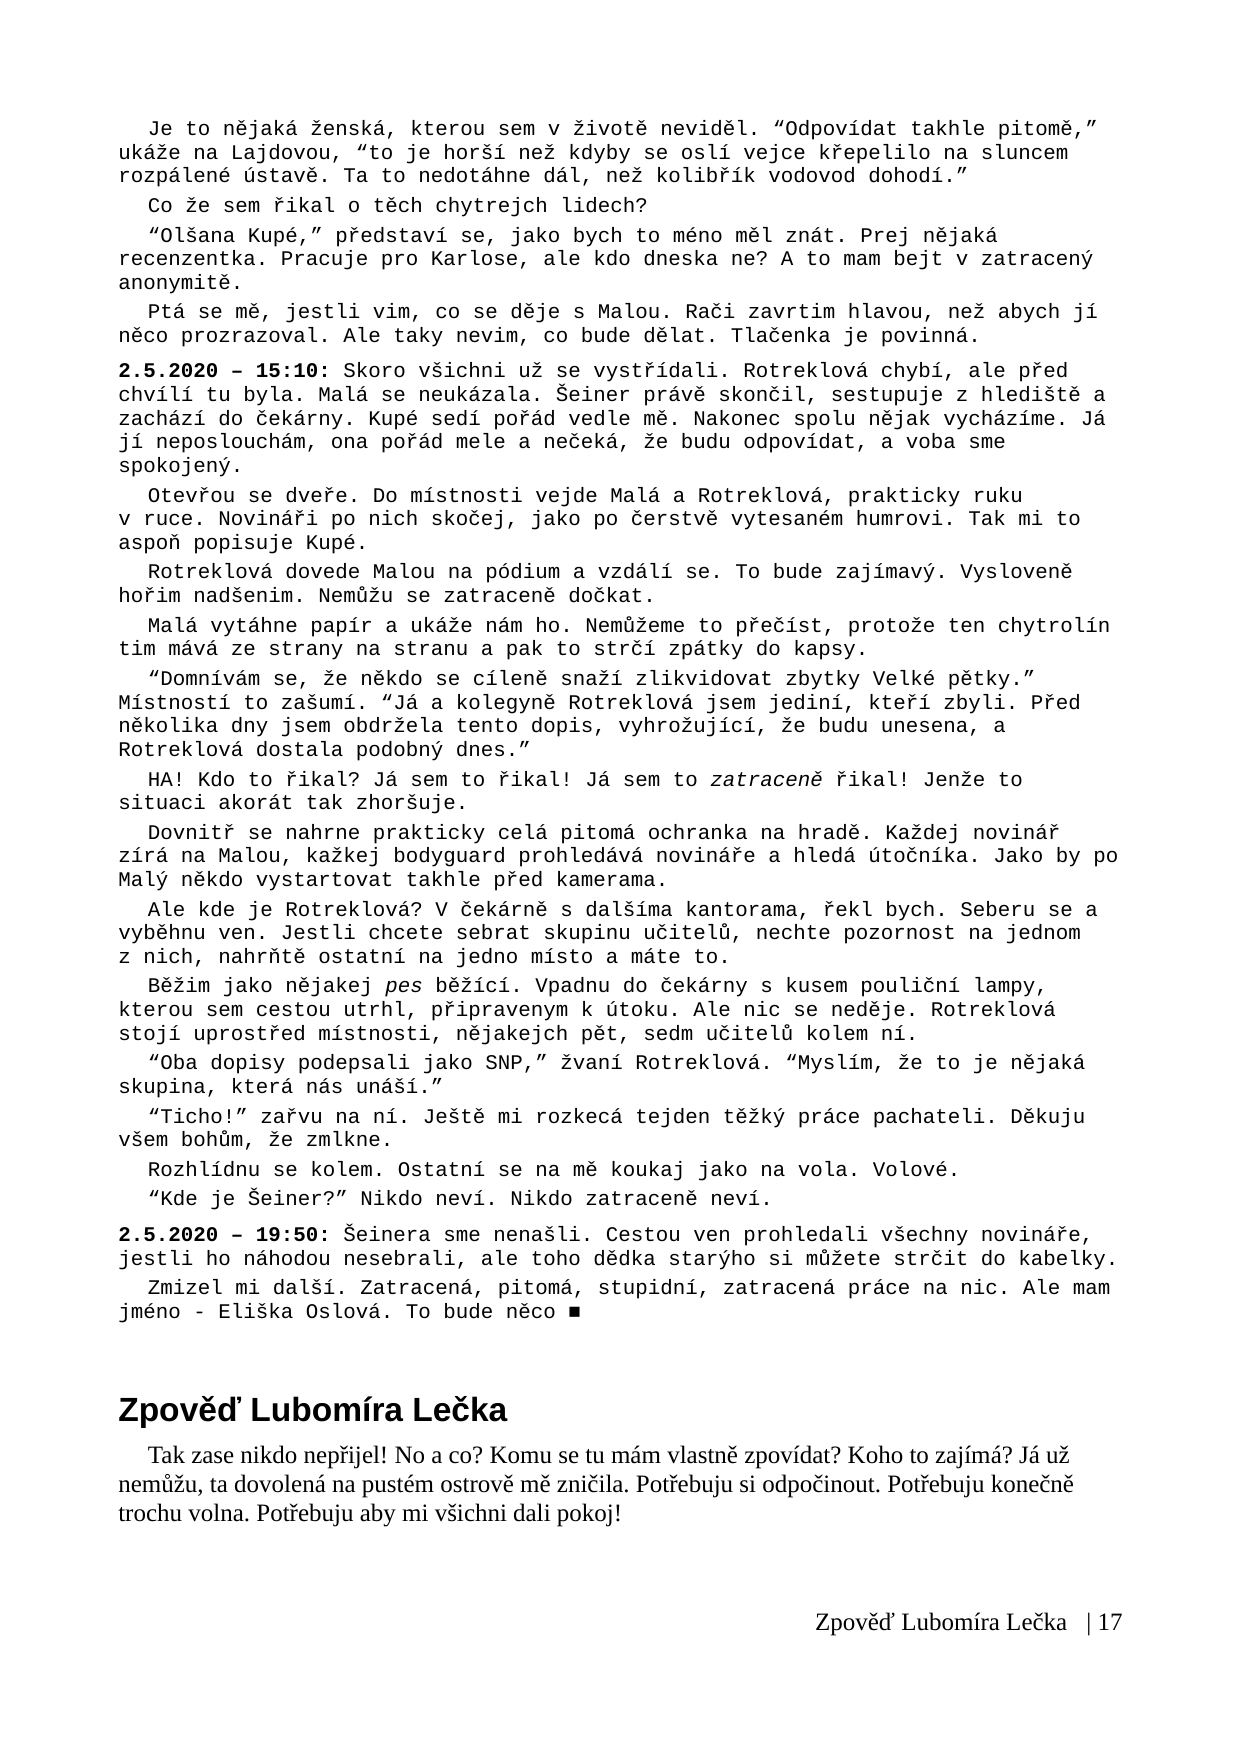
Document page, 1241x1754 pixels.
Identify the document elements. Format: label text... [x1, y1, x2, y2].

text Malá vytáhne papír a ukáže nám ho. Nemůžeme to přečíst, protože ten chytrolín tim mává ze strany na stranu a pak to strčí zpátky do kapsy. [118, 615, 1122, 662]
text Tak zase nikdo nepřijel! No a co? Komu se tu mám vlastně zpovídat? Koho to zajímá? Já už nemůžu, ta dovolená na pustém ostrově mě zničila. Potřebuju si odpočinout. Potřebuju konečně trochu volna. Potřebuju aby mi všichni dali pokoj! [118, 1441, 1122, 1527]
text Zmizel mi další. Zatracená, pitomá, stupidní, zatracená práce na nic. Ale mam jméno - Eliška Oslová. To bude něco ■ [118, 1277, 1122, 1324]
text Otevřou se dveře. Do místnosti vejde Malá a Rotreklová, prakticky ruku v ruce. Novináři po nich skočej, jako po čerstvě vytesaném humrovi. Tak mi to aspoň popisuje Kupé. [118, 485, 1122, 556]
text “Domnívám se, že někdo se cíleně snaží zlikvidovat zbytky Velké pětky.” Místností to zašumí. “Já a kolegyně Rotreklová jsem jediní, kteří zbyli. Před několika dny jsem obdržela tento dopis, vyhrožující, že budu unesena, a Rotreklová dostala podobný dnes.” [118, 668, 1122, 763]
text Ale kde je Rotreklová? V čekárně s dalšíma kantorama, řekl bych. Seberu se a vyběhnu ven. Jestli chcete sebrat skupinu učitelů, nechte pozornost na jednom z nich, nahrňtě ostatní na jedno místo a máte to. [118, 899, 1122, 969]
text “Oba dopisy podepsali jako SNP,” žvaní Rotreklová. “Myslím, že to je nějaká skupina, která nás unáší.” [118, 1052, 1122, 1100]
subtitle Zpověď Lubomíra Lečka [118, 1389, 1122, 1428]
text Co že sem řikal o těch chytrejch lidech? [118, 195, 1122, 219]
text “Ticho!” zařvu na ní. Ještě mi rozkecá tejden těžký práce pachateli. Děkuju všem bohům, že zmlkne. [118, 1106, 1122, 1153]
text “Kde je Šeiner?” Nikdo neví. Nikdo zatraceně neví. [118, 1188, 1122, 1212]
text Ptá se mě, jestli vim, co se děje s Malou. Rači zavrtim hlavou, než abych jí něco prozrazoval. Ale taky nevim, co bude dělat. Tlačenka je povinná. [118, 301, 1122, 349]
text 2.5.2020 – 15:10: Skoro všichni už se vystřídali. Rotreklová chybí, ale před chvílí tu byla. Malá se neukázala. Šeiner právě skončil, sestupuje z hlediště a zachází do čekárny. Kupé sedí pořád vedle mě. Nakonec spolu nějak vycházíme. Já jí neposlouchám, ona pořád mele a nečeká, že budu odpovídat, a voba sme spokojený. [118, 361, 1122, 479]
text Je to nějaká ženská, kterou sem v životě neviděl. “Odpovídat takhle pitomě,” ukáže na Lajdovou, “to je horší než kdyby se oslí vejce křepelilo na sluncem rozpálené ústavě. Ta to nedotáhne dál, než kolibřík vodovod dohodí.” [118, 118, 1122, 189]
text Rozhlídnu se kolem. Ostatní se na mě koukaj jako na vola. Volové. [118, 1159, 1122, 1182]
text “Olšana Kupé,” představí se, jako bych to méno měl znát. Prej nějaká recenzentka. Pracuje pro Karlose, ale kdo dneska ne? A to mam bejt v zatracený anonymitě. [118, 224, 1122, 296]
text Dovnitř se nahrne prakticky celá pitomá ochranka na hradě. Každej novinář zírá na Malou, kažkej bodyguard prohledává novináře a hledá útočníka. Jako by po Malý někdo vystartovat takhle před kamerama. [118, 822, 1122, 893]
text Rotreklová dovede Malou na pódium a vzdálí se. To bude zajímavý. Vysloveně hořim nadšenim. Nemůžu se zatraceně dočkat. [118, 562, 1122, 609]
text HA! Kdo to řikal? Já sem to řikal! Já sem to zatraceně řikal! Jenže to situaci akorát tak zhoršuje. [118, 768, 1122, 816]
text 2.5.2020 – 19:50: Šeinera sme nenašli. Cestou ven prohledali všechny novináře, jestli ho náhodou nesebrali, ale toho dědka starýho si můžete strčit do kabelky. [118, 1224, 1122, 1271]
text Běžim jako nějakej pes běžící. Vpadnu do čekárny s kusem pouliční lampy, kterou sem cestou utrhl, připravenym k útoku. Ale nic se neděje. Rotreklová stojí uprostřed místnosti, nějakejch pět, sedm učitelů kolem ní. [118, 976, 1122, 1046]
